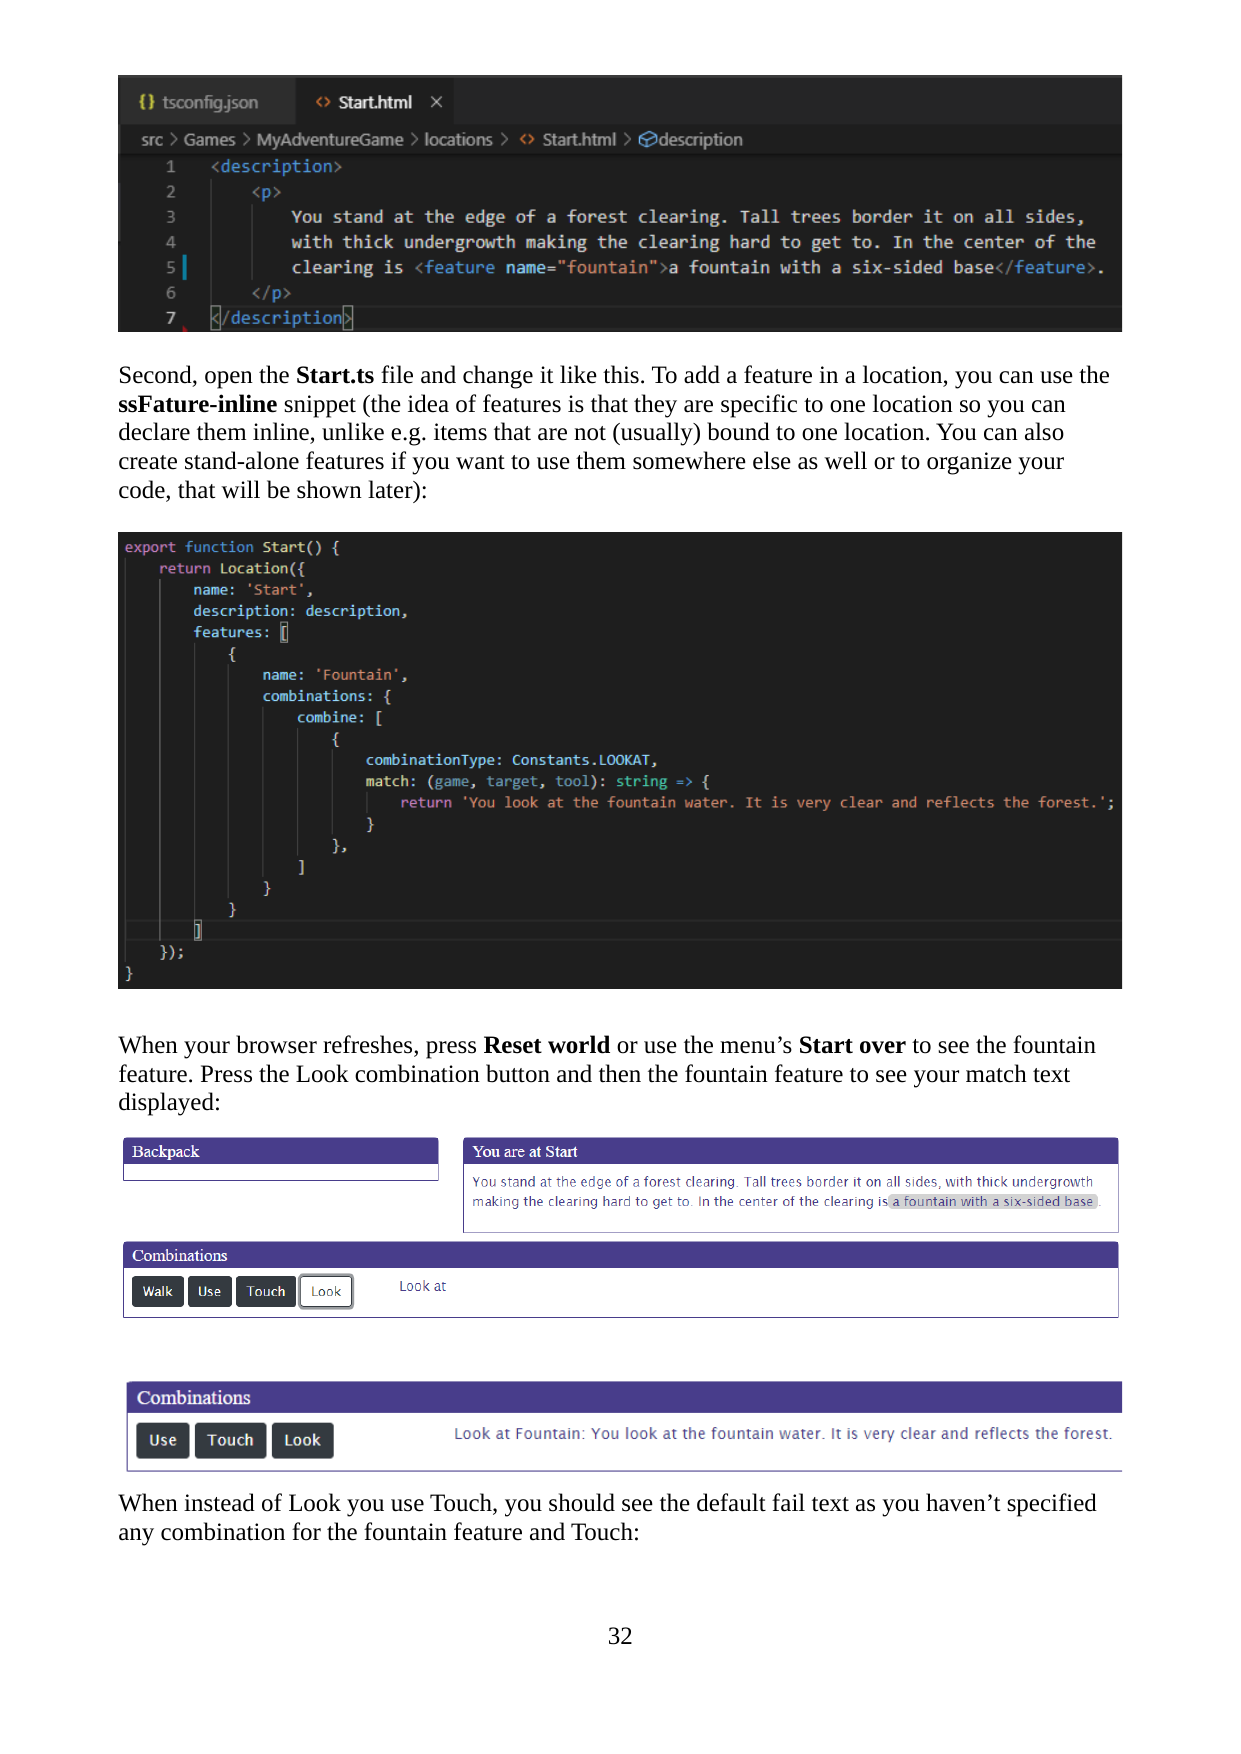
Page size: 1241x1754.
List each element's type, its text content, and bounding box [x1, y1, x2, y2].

text Second, open the Start.ts file and change it like this. To add a feature in a location, you can use the ssFature-inline snippet (the idea of features is that they are specific to one location so you can declare them inline, unlike e.g. items that are not (usually) bound to one location. You can also create stand-alone features if you want to use them somewhere else as well or to organize your code, that will be shown later): [118, 360, 1122, 504]
text When instead of Look you use Touch, you should see the default fail text as you haven’t specified any combination for the fountain feature and Touch: [118, 1488, 1122, 1546]
text When your browser refreshes, press Reset world or use the menu’s Start over to see the fountain feature. Press the Look combination button and then the fountain feature to see your match text displayed: [118, 1030, 1122, 1116]
